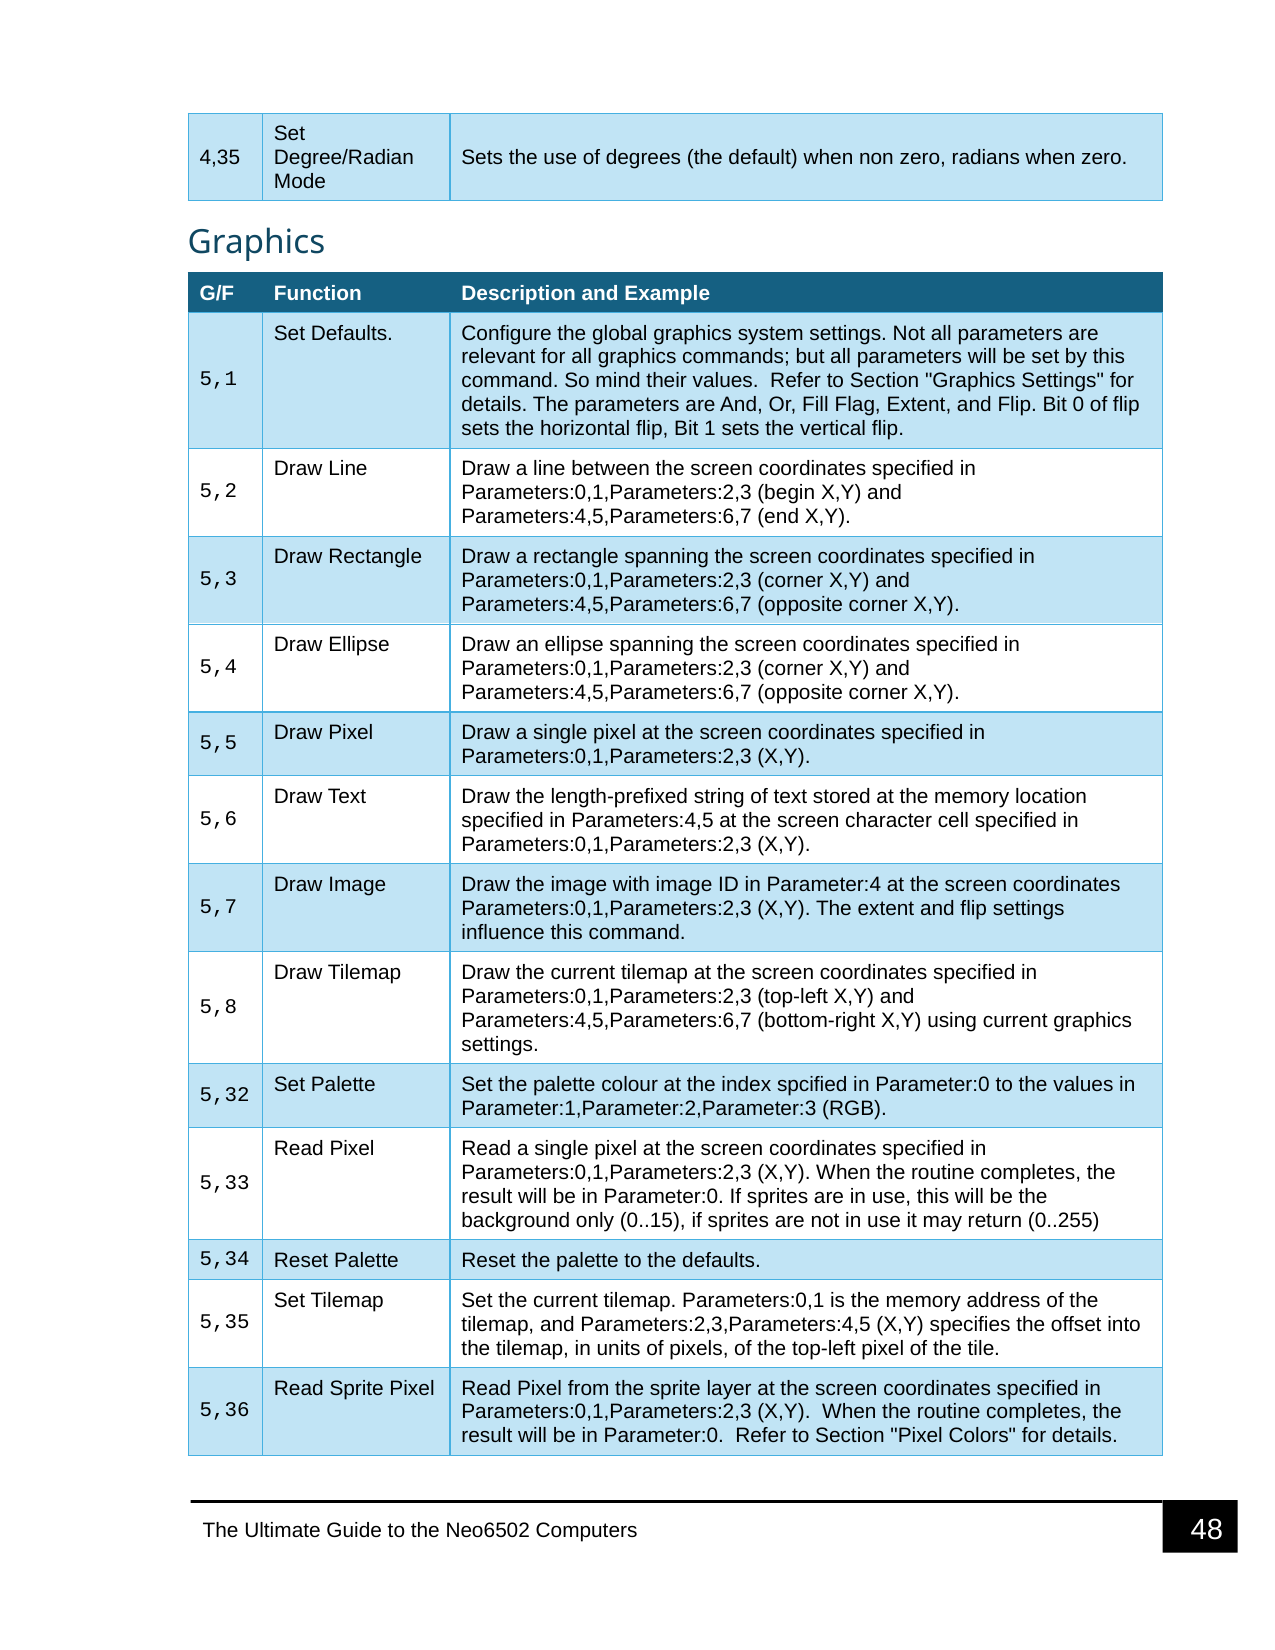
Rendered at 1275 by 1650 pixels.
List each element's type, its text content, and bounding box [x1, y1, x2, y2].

table_cell Set the palette colour at the index spcified in Parameter:0 to the values in Parameter:1,Parameter:2,Parameter:3 (RGB). [451, 1064, 1162, 1127]
table_cell 5,36 [189, 1368, 262, 1455]
table_cell Set Palette [263, 1064, 449, 1127]
table_cell Sets the use of degrees (the default) when non zero, radians when zero. [451, 114, 1162, 200]
table_cell Draw a line between the screen coordinates specified in Parameters:0,1,Parameters:2,3 (begin X,Y) and Parameters:4,5,Parameters:6,7 (end X,Y). [451, 449, 1162, 536]
table_cell Draw Text [263, 776, 449, 863]
table_cell 5,7 [189, 864, 262, 951]
table_cell Draw an ellipse spanning the screen coordinates specified in Parameters:0,1,Parameters:2,3 (corner X,Y) and Parameters:4,5,Parameters:6,7 (opposite corner X,Y). [451, 625, 1162, 711]
table_cell Reset the palette to the defaults. [451, 1240, 1162, 1279]
table_cell Reset Palette [263, 1240, 449, 1279]
table_cell Read Sprite Pixel [263, 1368, 449, 1455]
subtitle Graphics [187, 218, 1162, 263]
table_cell Configure the global graphics system settings. Not all parameters are relevant for all graphics commands; but all parameters will be set by this command. So mind their values. Refer to Section "Graphics Settings" for details. The parameters are And, Or, Fill Flag, Extent, and Flip. Bit 0 of flip sets the horizontal flip, Bit 1 sets the vertical flip. [451, 313, 1162, 448]
table_cell 4,35 [189, 114, 262, 200]
table_cell 5,33 [189, 1128, 262, 1239]
table_header G/F [189, 273, 262, 312]
table_cell 5,34 [189, 1240, 262, 1279]
table_cell 5,3 [189, 537, 262, 623]
table_cell Read a single pixel at the screen coordinates specified in Parameters:0,1,Parameters:2,3 (X,Y). When the routine completes, the result will be in Parameter:0. If sprites are in use, this will be the background only (0..15), if sprites are not in use it may return (0..255) [451, 1128, 1162, 1239]
table_cell Draw the image with image ID in Parameter:4 at the screen coordinates Parameters:0,1,Parameters:2,3 (X,Y). The extent and flip settings influence this command. [451, 864, 1162, 951]
table_cell 5,5 [189, 713, 262, 775]
table_cell 5,32 [189, 1064, 262, 1127]
table_cell Set the current tilemap. Parameters:0,1 is the memory address of the tilemap, and Parameters:2,3,Parameters:4,5 (X,Y) specifies the offset into the tilemap, in units of pixels, of the top-left pixel of the tile. [451, 1280, 1162, 1367]
table_cell 5,8 [189, 952, 262, 1063]
table_cell Set Defaults. [263, 313, 449, 448]
table_cell Draw the length-prefixed string of text stored at the memory location specified in Parameters:4,5 at the screen character cell specified in Parameters:0,1,Parameters:2,3 (X,Y). [451, 776, 1162, 863]
table_cell Draw Pixel [263, 713, 449, 775]
table_cell Draw a rectangle spanning the screen coordinates specified in Parameters:0,1,Parameters:2,3 (corner X,Y) and Parameters:4,5,Parameters:6,7 (opposite corner X,Y). [451, 537, 1162, 623]
table_cell 5,1 [189, 313, 262, 448]
table_cell Draw Image [263, 864, 449, 951]
table_cell Read Pixel [263, 1128, 449, 1239]
table_cell Draw the current tilemap at the screen coordinates specified in Parameters:0,1,Parameters:2,3 (top-left X,Y) and Parameters:4,5,Parameters:6,7 (bottom-right X,Y) using current graphics settings. [451, 952, 1162, 1063]
table_cell 5,35 [189, 1280, 262, 1367]
table_cell Set Degree/Radian Mode [263, 114, 449, 200]
table_cell Set Tilemap [263, 1280, 449, 1367]
table_cell Draw Tilemap [263, 952, 449, 1063]
table_cell 5,4 [189, 625, 262, 711]
table_cell 5,6 [189, 776, 262, 863]
table_cell Read Pixel from the sprite layer at the screen coordinates specified in Parameters:0,1,Parameters:2,3 (X,Y). When the routine completes, the result will be in Parameter:0. Refer to Section "Pixel Colors" for details. [451, 1368, 1162, 1455]
table_cell 5,2 [189, 449, 262, 536]
table_cell Draw a single pixel at the screen coordinates specified in Parameters:0,1,Parameters:2,3 (X,Y). [451, 713, 1162, 775]
table_cell Draw Rectangle [263, 537, 449, 623]
table_header Function [263, 273, 449, 312]
table_header Description and Example [451, 273, 1162, 312]
table_cell Draw Line [263, 449, 449, 536]
table_cell Draw Ellipse [263, 625, 449, 711]
